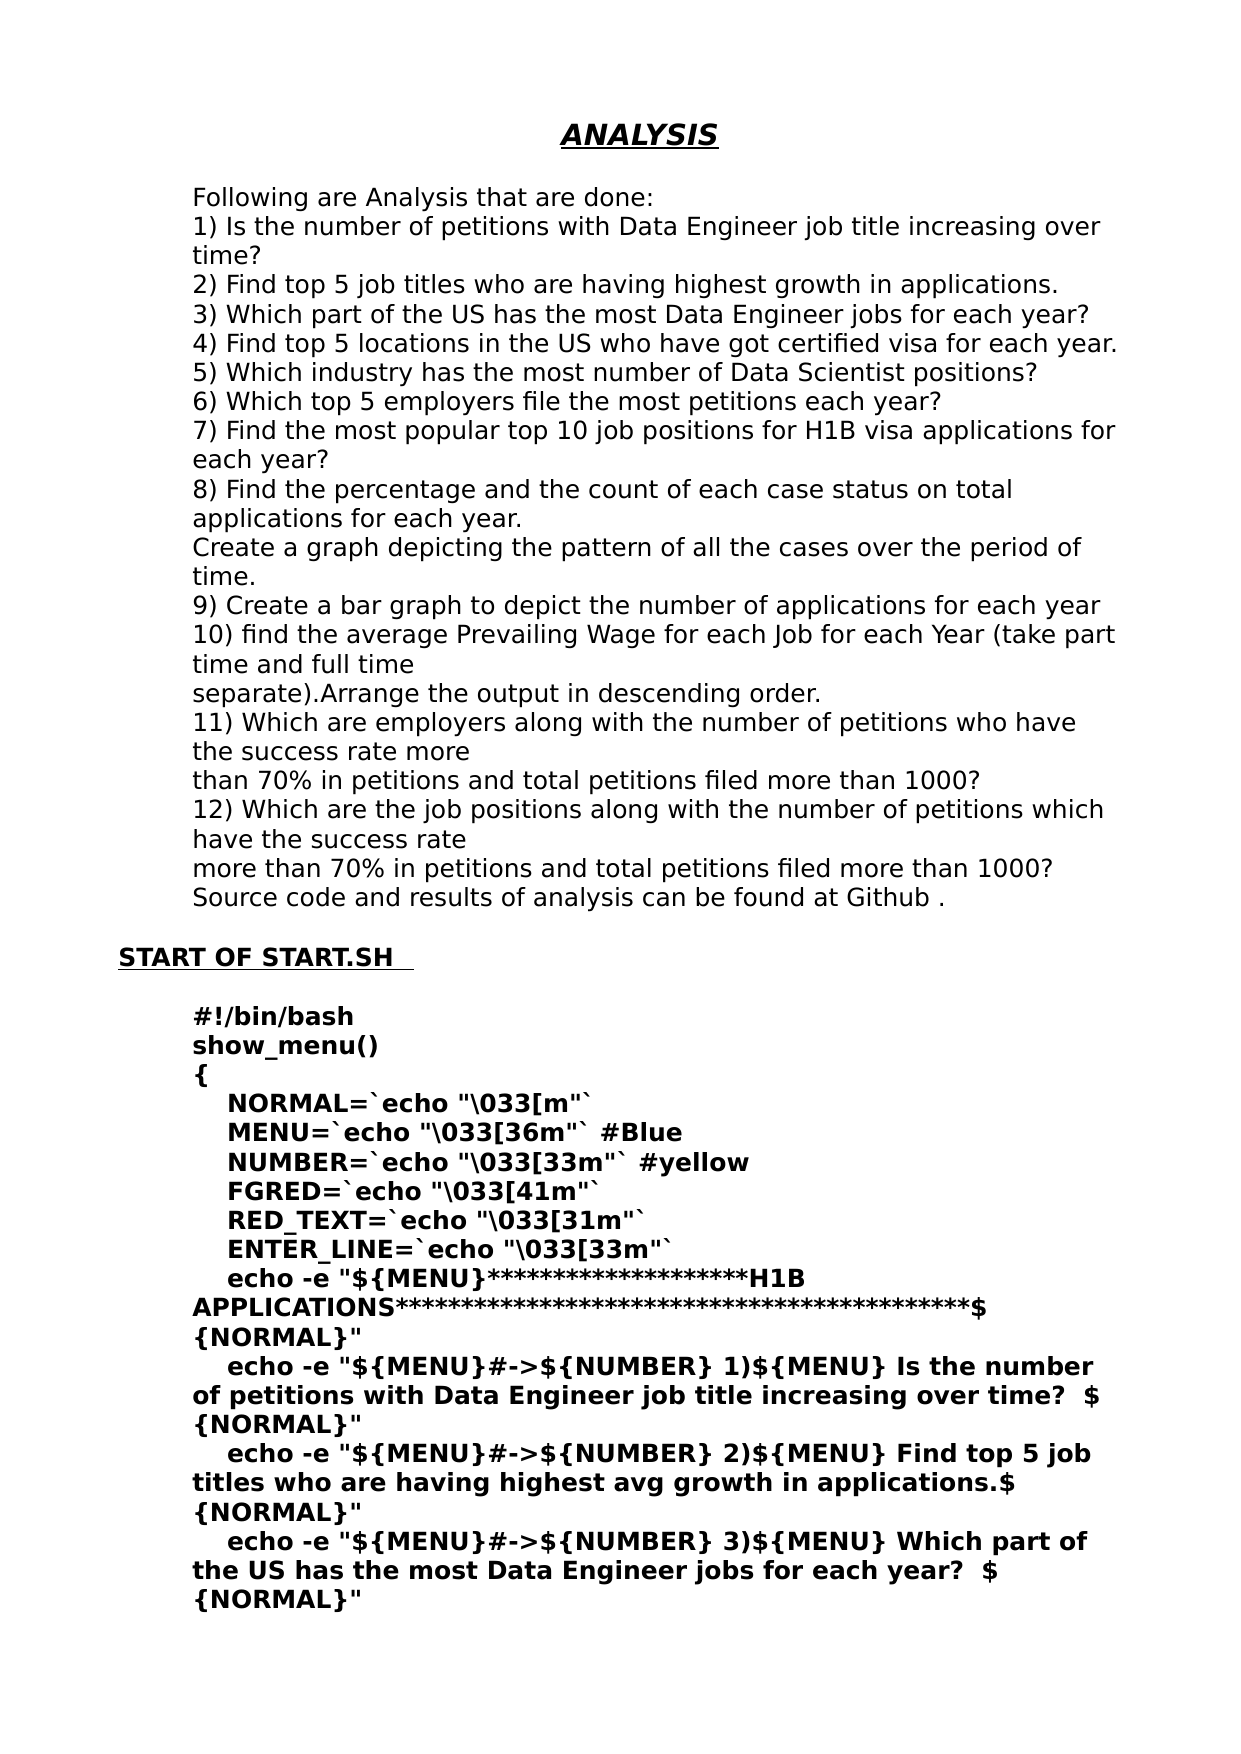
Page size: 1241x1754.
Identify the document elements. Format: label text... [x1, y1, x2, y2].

text ANALYSIS [118, 118, 1122, 152]
text MENU=`echo "\033[36m"` #Blue [192, 1118, 1122, 1148]
text 8) Find the percentage and the count of each case status on total applications for each year. [192, 475, 1122, 533]
text ENTER_LINE=`echo "\033[33m"` [192, 1235, 1122, 1264]
text echo -e "${MENU}#->${NUMBER} 2)${MENU} Find top 5 job titles who are having highest avg growth in applications.${NORMAL}" [192, 1439, 1122, 1527]
text 3) Which part of the US has the most Data Engineer jobs for each year? [192, 300, 1122, 329]
text separate).Arrange the output in descending order. [192, 679, 1122, 708]
text 12) Which are the job positions along with the number of petitions which have the success rate [192, 796, 1122, 854]
text NORMAL=`echo "\033[m"` [192, 1089, 1122, 1118]
text than 70% in petitions and total petitions filed more than 1000? [192, 767, 1122, 796]
text echo -e "${MENU}********************H1B APPLICATIONS********************************************${NORMAL}" [192, 1264, 1122, 1352]
text more than 70% in petitions and total petitions filed more than 1000? [192, 854, 1122, 883]
text 11) Which are employers along with the number of petitions who have the success rate more [192, 708, 1122, 767]
text NUMBER=`echo "\033[33m"` #yellow [192, 1148, 1122, 1177]
text START OF START.SH [118, 943, 1122, 973]
text echo -e "${MENU}#->${NUMBER} 3)${MENU} Which part of the US has the most Data Engineer jobs for each year? ${NORMAL}" [192, 1527, 1122, 1614]
text Following are Analysis that are done: [192, 183, 1122, 212]
text Source code and results of analysis can be found at Github . [192, 883, 1122, 912]
text RED_TEXT=`echo "\033[31m"` [192, 1206, 1122, 1235]
text 2) Find top 5 job titles who are having highest growth in applications. [192, 271, 1122, 300]
text 4) Find top 5 locations in the US who have got certified visa for each year. [192, 329, 1122, 358]
text 10) find the average Prevailing Wage for each Job for each Year (take part time and full time [192, 621, 1122, 679]
text { [192, 1060, 1122, 1089]
text show_menu() [192, 1031, 1122, 1060]
text 5) Which industry has the most number of Data Scientist positions? [192, 358, 1122, 387]
text FGRED=`echo "\033[41m"` [192, 1177, 1122, 1206]
text #!/bin/bash [192, 1002, 1122, 1031]
text 1) Is the number of petitions with Data Engineer job title increasing over time? [192, 212, 1122, 271]
text 6) Which top 5 employers file the most petitions each year? [192, 387, 1122, 417]
text 9) Create a bar graph to depict the number of applications for each year [192, 592, 1122, 621]
text Create a graph depicting the pattern of all the cases over the period of time. [192, 533, 1122, 592]
text 7) Find the most popular top 10 job positions for H1B visa applications for each year? [192, 417, 1122, 475]
text echo -e "${MENU}#->${NUMBER} 1)${MENU} Is the number of petitions with Data Engineer job title increasing over time? ${NORMAL}" [192, 1352, 1122, 1439]
